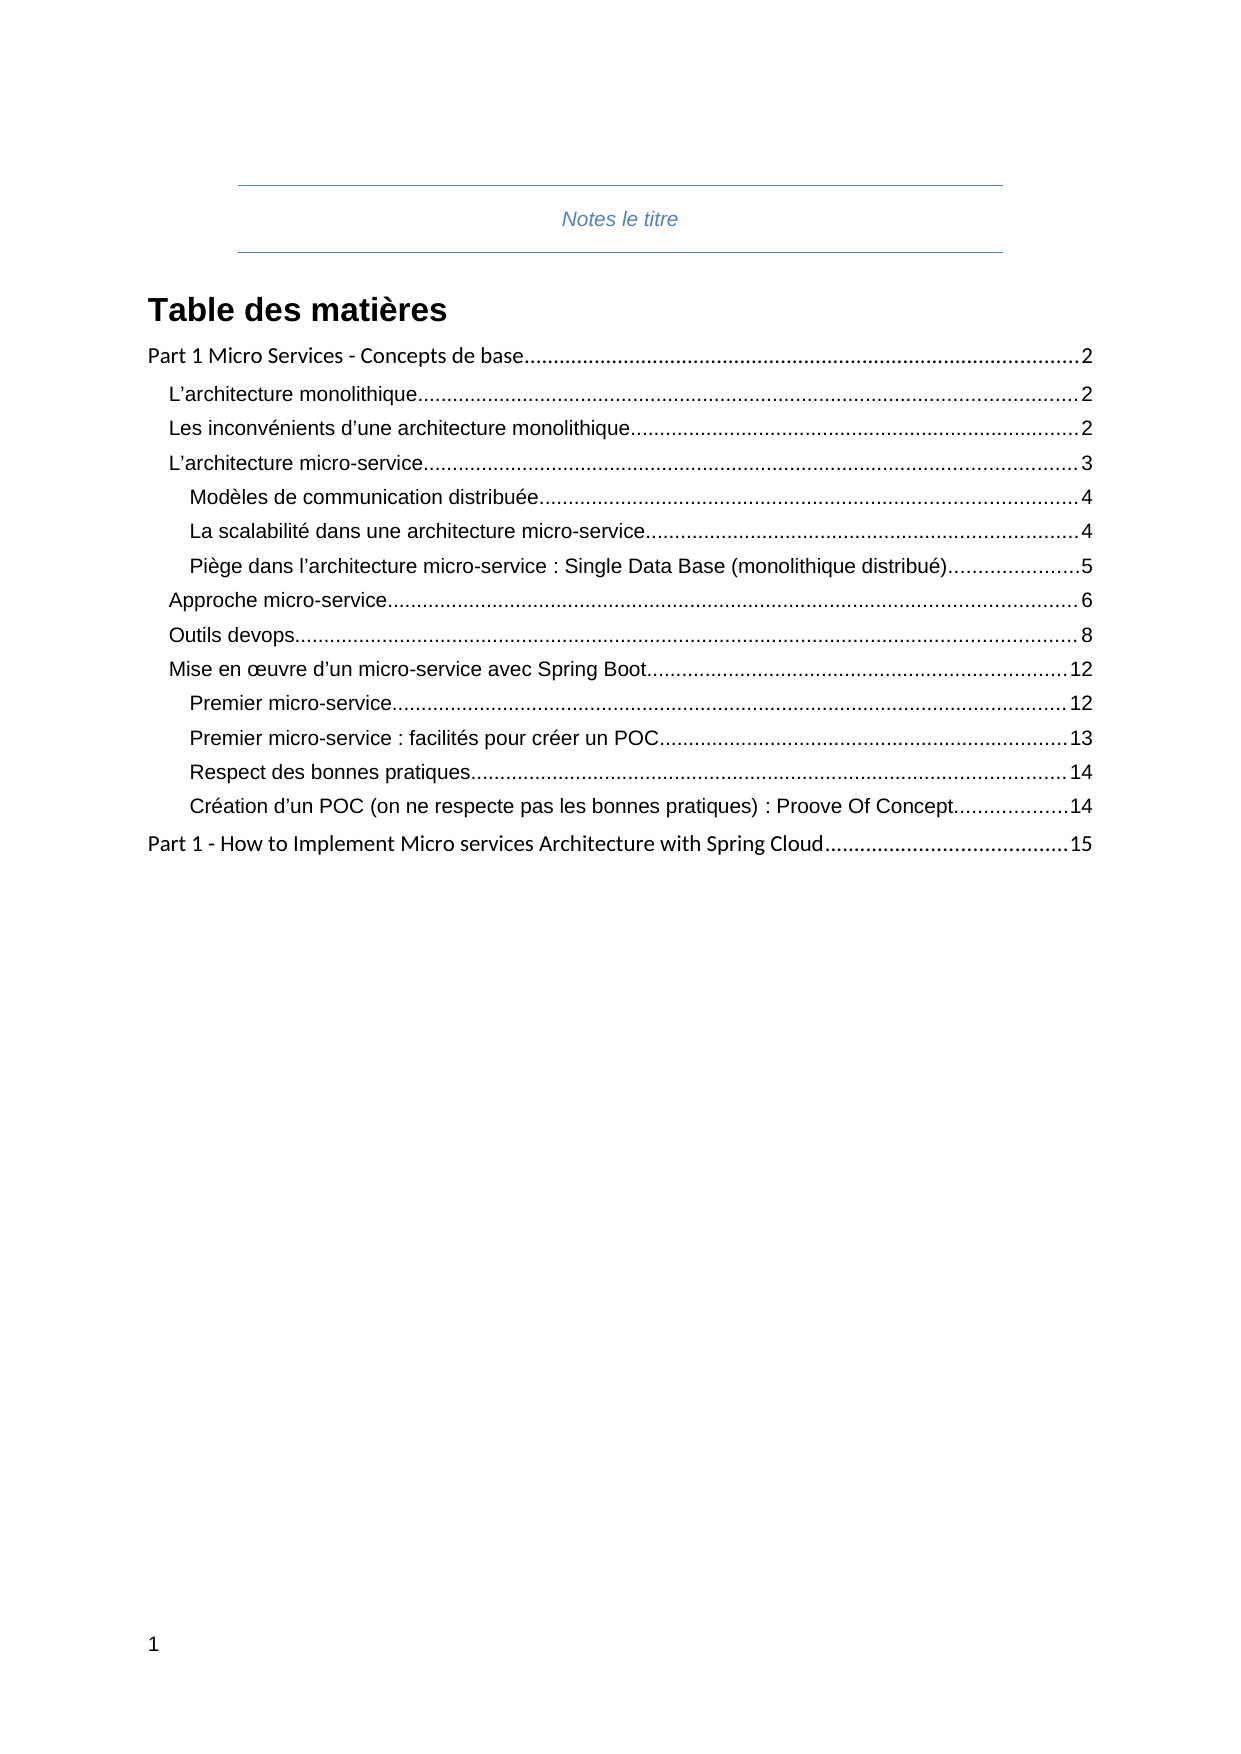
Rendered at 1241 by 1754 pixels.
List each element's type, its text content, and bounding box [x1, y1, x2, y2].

subtitle Table des matières [148, 290, 1093, 329]
text Mise en œuvre d’un micro-service avec Spring Boot 12 [168, 657, 1093, 681]
text Notes le titre [238, 186, 1003, 252]
text Modèles de communication distribuée 4 [189, 485, 1093, 509]
text Respect des bonnes pratiques 14 [189, 760, 1093, 784]
text La scalabilité dans une architecture micro-service 4 [189, 519, 1093, 543]
text Création d’un POC (on ne respecte pas les bonnes pratiques) : Proove Of Concept 14 [189, 794, 1093, 818]
text Part 1 - How to Implement Micro services Architecture with Spring Cloud 15 [148, 829, 1093, 857]
text Premier micro-service 12 [189, 691, 1093, 715]
text Approche micro-service 6 [168, 588, 1093, 612]
text Piège dans l’architecture micro-service : Single Data Base (monolithique distribué) 5 [189, 554, 1093, 578]
text L’architecture monolithique 2 [168, 382, 1093, 406]
text Part 1 Micro Services - Concepts de base 2 [148, 341, 1093, 369]
text L’architecture micro-service 3 [168, 451, 1093, 474]
text Les inconvénients d’une architecture monolithique 2 [168, 416, 1093, 440]
text Outils devops 8 [168, 622, 1093, 646]
text Premier micro-service : facilités pour créer un POC 13 [189, 726, 1093, 749]
